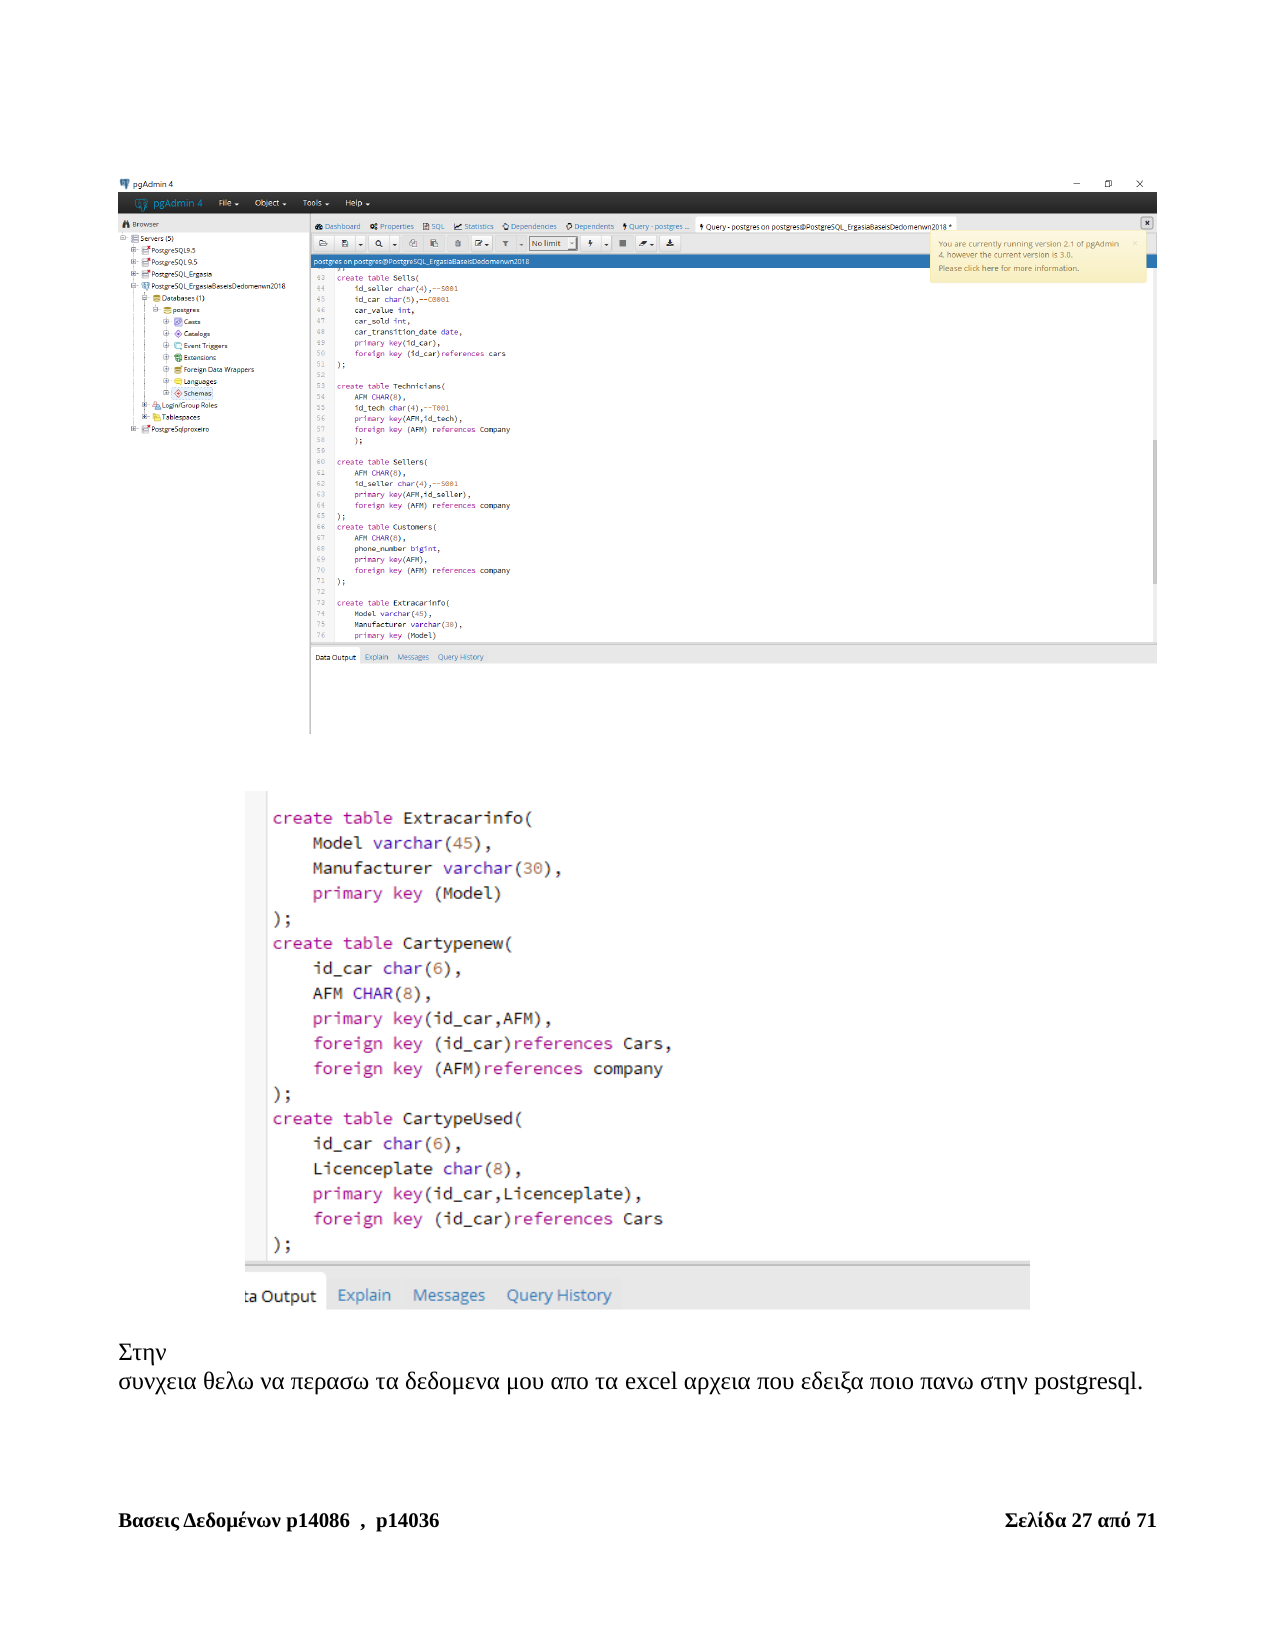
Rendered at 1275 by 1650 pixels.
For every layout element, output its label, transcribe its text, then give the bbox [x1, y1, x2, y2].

picture [245, 791, 1030, 1356]
picture [118, 176, 1157, 734]
text Στην συνχεια θελω να περασω τα δεδομενα μου απο τα excel αρχεια που εδειξα ποιο πανω στην postgresql. [118, 1337, 1157, 1395]
